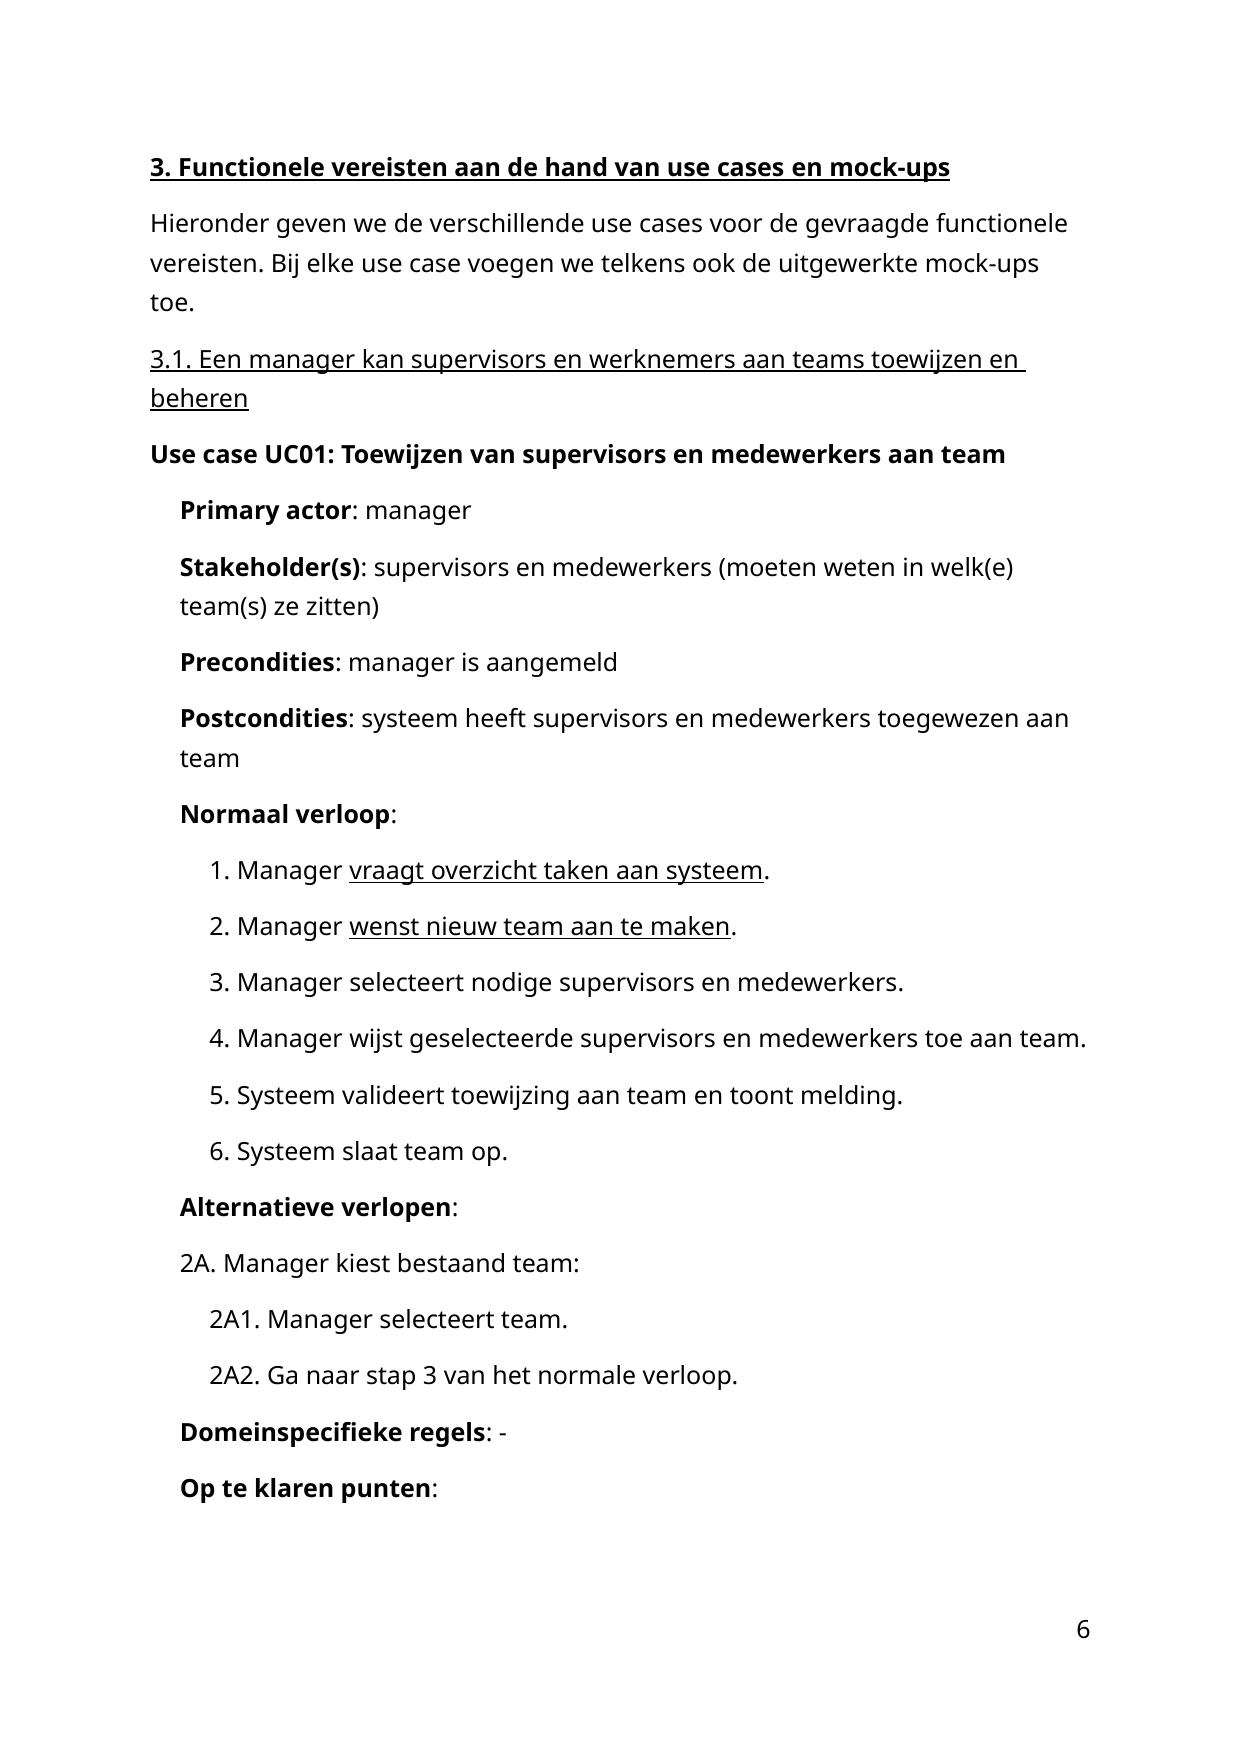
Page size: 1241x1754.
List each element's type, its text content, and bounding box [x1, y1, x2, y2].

text Domeinspecifieke regels: - [179, 1414, 1090, 1448]
text 2A2. Ga naar stap 3 van het normale verloop. [209, 1358, 1090, 1392]
text 1. Manager vraagt overzicht taken aan systeem. [209, 853, 1090, 887]
text 3. Functionele vereisten aan de hand van use cases en mock-ups [150, 150, 1090, 184]
text Normaal verloop: [179, 797, 1090, 831]
text 4. Manager wijst geselecteerde supervisors en medewerkers toe aan team. [209, 1021, 1090, 1055]
text Primary actor: manager [179, 493, 1090, 527]
text Use case UC01: Toewijzen van supervisors en medewerkers aan team [150, 437, 1090, 471]
text 5. Systeem valideert toewijzing aan team en toont melding. [209, 1077, 1090, 1111]
text Alternatieve verlopen: [179, 1189, 1090, 1224]
text 2A. Manager kiest bestaand team: [179, 1246, 1090, 1280]
text 3.1. Een manager kan supervisors en werknemers aan teams toewijzen en beheren [150, 341, 1090, 415]
text 6. Systeem slaat team op. [209, 1133, 1090, 1167]
text Hieronder geven we de verschillende use cases voor de gevraagde functionele vereisten. Bij elke use case voegen we telkens ook de uitgewerkte mock-ups toe. [150, 206, 1090, 319]
text Op te klaren punten: [179, 1470, 1090, 1504]
text Postcondities: systeem heeft supervisors en medewerkers toegewezen aan team [179, 701, 1090, 774]
text 2A1. Manager selecteert team. [209, 1302, 1090, 1336]
text 2. Manager wenst nieuw team aan te maken. [209, 909, 1090, 943]
text Precondities: manager is aangemeld [179, 645, 1090, 679]
text Stakeholder(s): supervisors en medewerkers (moeten weten in welk(e) team(s) ze zitten) [179, 549, 1090, 623]
text 3. Manager selecteert nodige supervisors en medewerkers. [209, 965, 1090, 999]
